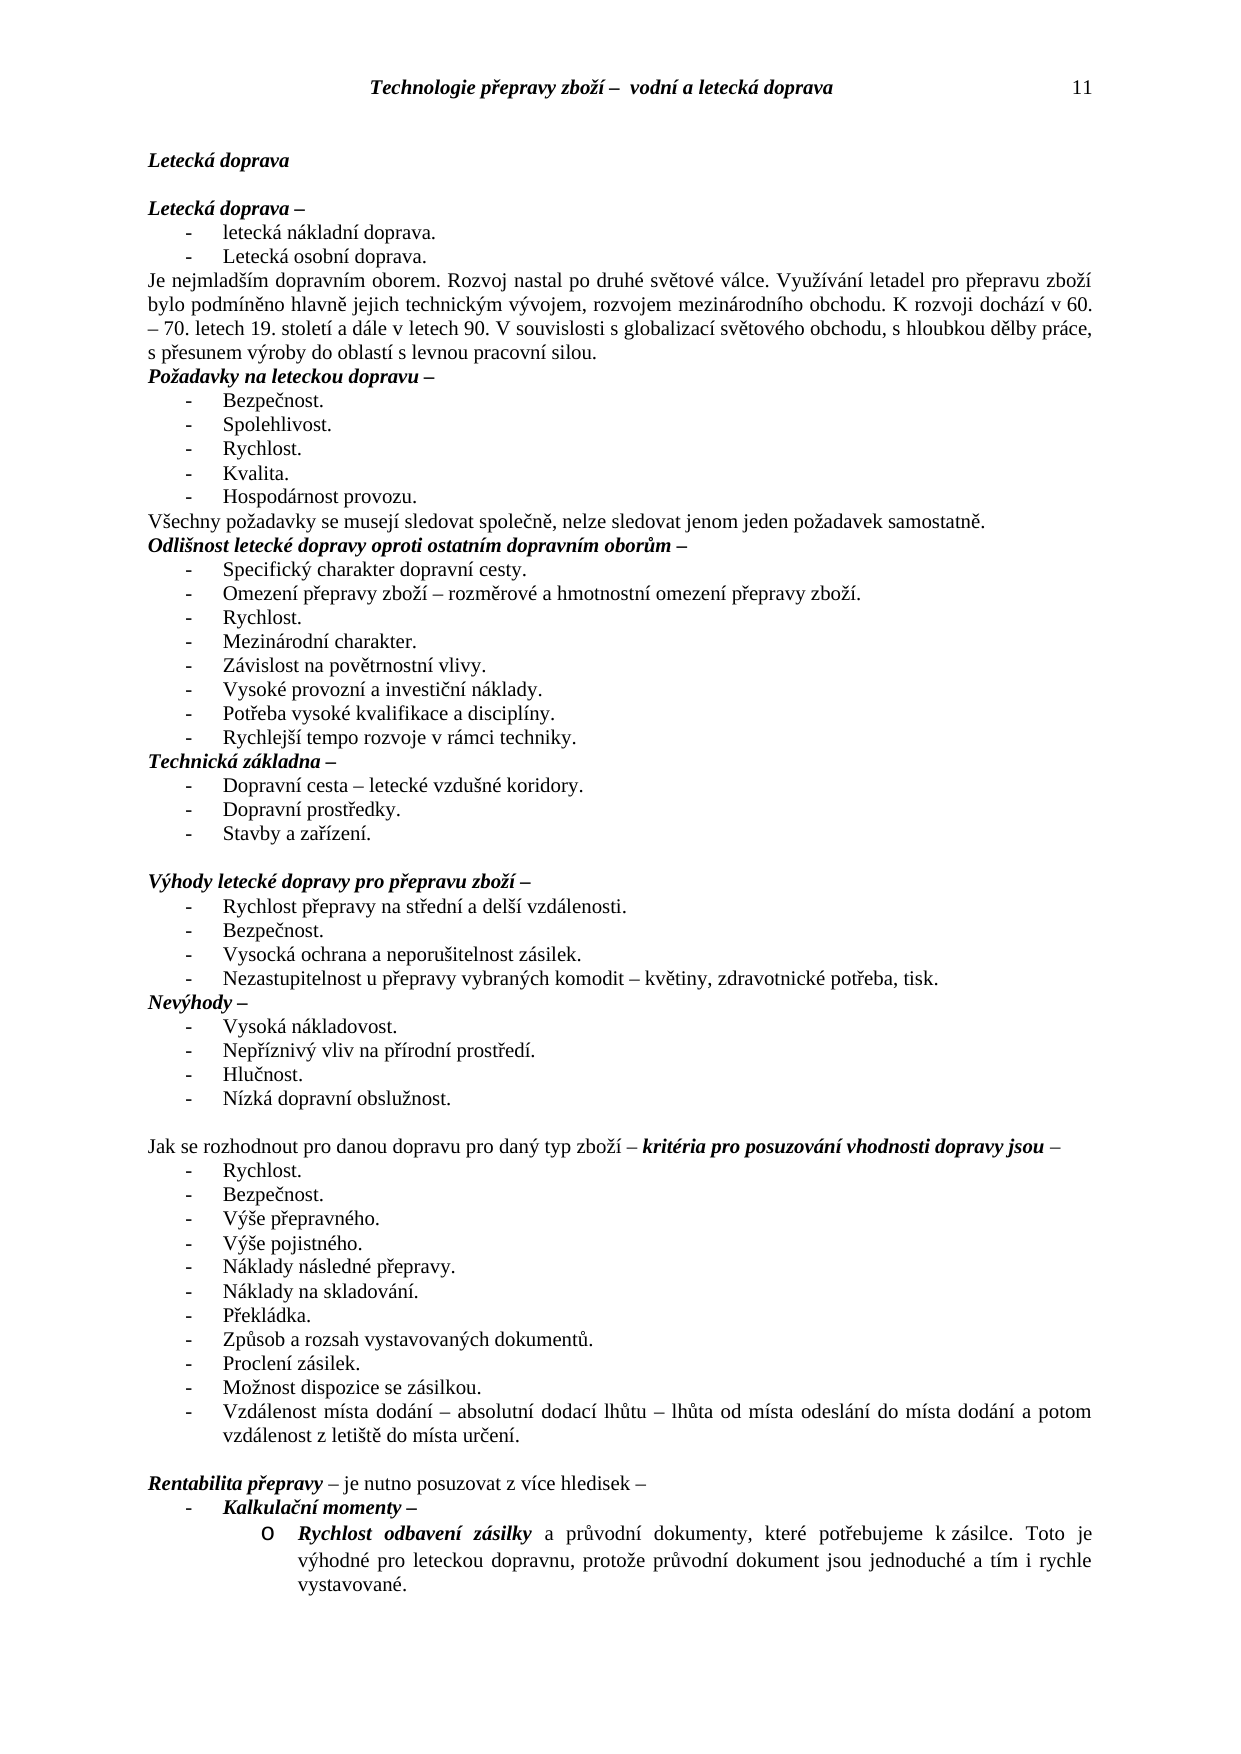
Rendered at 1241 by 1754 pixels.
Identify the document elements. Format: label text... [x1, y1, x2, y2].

list Rychlost odbavení zásilky a průvodní dokumenty, které potřebujeme k zásilce. Toto je výhodné pro leteckou dopravnu, protože průvodní dokument jsou jednoduché a tím i rychle vystavované. [260, 1519, 1093, 1596]
list Kalkulační momenty – [185, 1495, 1093, 1519]
list Nepříznivý vliv na přírodní prostředí. [185, 1038, 1093, 1062]
list Bezpečnost. [185, 1182, 1093, 1206]
list Bezpečnost. [185, 918, 1093, 942]
list Rychlost. [185, 1158, 1093, 1182]
list Rychlejší tempo rozvoje v rámci techniky. [185, 725, 1093, 749]
list Proclení zásilek. [185, 1351, 1093, 1375]
list Nízká dopravní obslužnost. [185, 1086, 1093, 1110]
list Náklady následné přepravy. [185, 1254, 1093, 1278]
text Je nejmladším dopravním oborem. Rozvoj nastal po druhé světové válce. Využívání letadel pro přepravu zboží bylo podmíněno hlavně jejich technickým vývojem, rozvojem mezinárodního obchodu. K rozvoji dochází v 60. – 70. letech 19. století a dále v letech 90. V souvislosti s globalizací světového obchodu, s hloubkou dělby práce, s přesunem výroby do oblastí s levnou pracovní silou. [148, 268, 1093, 364]
list Kvalita. [185, 460, 1093, 484]
list Spolehlivost. [185, 412, 1093, 436]
list Dopravní prostředky. [185, 797, 1093, 821]
list Výše přepravného. [185, 1206, 1093, 1230]
list Rychlost. [185, 605, 1093, 629]
list Potřeba vysoké kvalifikace a disciplíny. [185, 701, 1093, 725]
subtitle Technická základna – [148, 749, 1093, 773]
list Vysocká ochrana a neporušitelnost zásilek. [185, 942, 1093, 966]
list Možnost dispozice se zásilkou. [185, 1375, 1093, 1399]
subtitle Výhody letecké dopravy pro přepravu zboží – [148, 869, 1093, 893]
list Náklady na skladování. [185, 1278, 1093, 1303]
list Rychlost přepravy na střední a delší vzdálenosti. [185, 893, 1093, 918]
list Letecká osobní doprava. [185, 244, 1093, 268]
list Způsob a rozsah vystavovaných dokumentů. [185, 1327, 1093, 1351]
subtitle Odlišnost letecké dopravy oproti ostatním dopravním oborům – [148, 533, 1093, 557]
list Vysoká nákladovost. [185, 1014, 1093, 1038]
list Nezastupitelnost u přepravy vybraných komodit – květiny, zdravotnické potřeba, tisk. [185, 966, 1093, 990]
text Jak se rozhodnout pro danou dopravu pro daný typ zboží – kritéria pro posuzování vhodnosti dopravy jsou – [148, 1134, 1093, 1158]
list Výše pojistného. [185, 1230, 1093, 1254]
list Vzdálenost místa dodání – absolutní dodací lhůtu – lhůta od místa odeslání do místa dodání a potom vzdálenost z letiště do místa určení. [185, 1399, 1093, 1447]
list Hospodárnost provozu. [185, 484, 1093, 508]
list Hlučnost. [185, 1062, 1093, 1086]
subtitle Nevýhody – [148, 990, 1093, 1014]
list Překládka. [185, 1303, 1093, 1327]
list Bezpečnost. [185, 388, 1093, 412]
list Stavby a zařízení. [185, 821, 1093, 845]
list Rychlost. [185, 436, 1093, 460]
list letecká nákladní doprava. [185, 220, 1093, 244]
list Omezení přepravy zboží – rozměrové a hmotnostní omezení přepravy zboží. [185, 581, 1093, 605]
list Vysoké provozní a investiční náklady. [185, 677, 1093, 701]
list Závislost na povětrnostní vlivy. [185, 653, 1093, 677]
text Všechny požadavky se musejí sledovat společně, nelze sledovat jenom jeden požadavek samostatně. [148, 508, 1093, 533]
list Specifický charakter dopravní cesty. [185, 557, 1093, 581]
subtitle Letecká doprava [148, 148, 1093, 172]
subtitle Požadavky na leteckou dopravu – [148, 364, 1093, 388]
text Rentabilita přepravy – je nutno posuzovat z více hledisek – [148, 1471, 1093, 1495]
list Mezinárodní charakter. [185, 629, 1093, 653]
subtitle Letecká doprava – [148, 196, 1093, 220]
list Dopravní cesta – letecké vzdušné koridory. [185, 773, 1093, 797]
